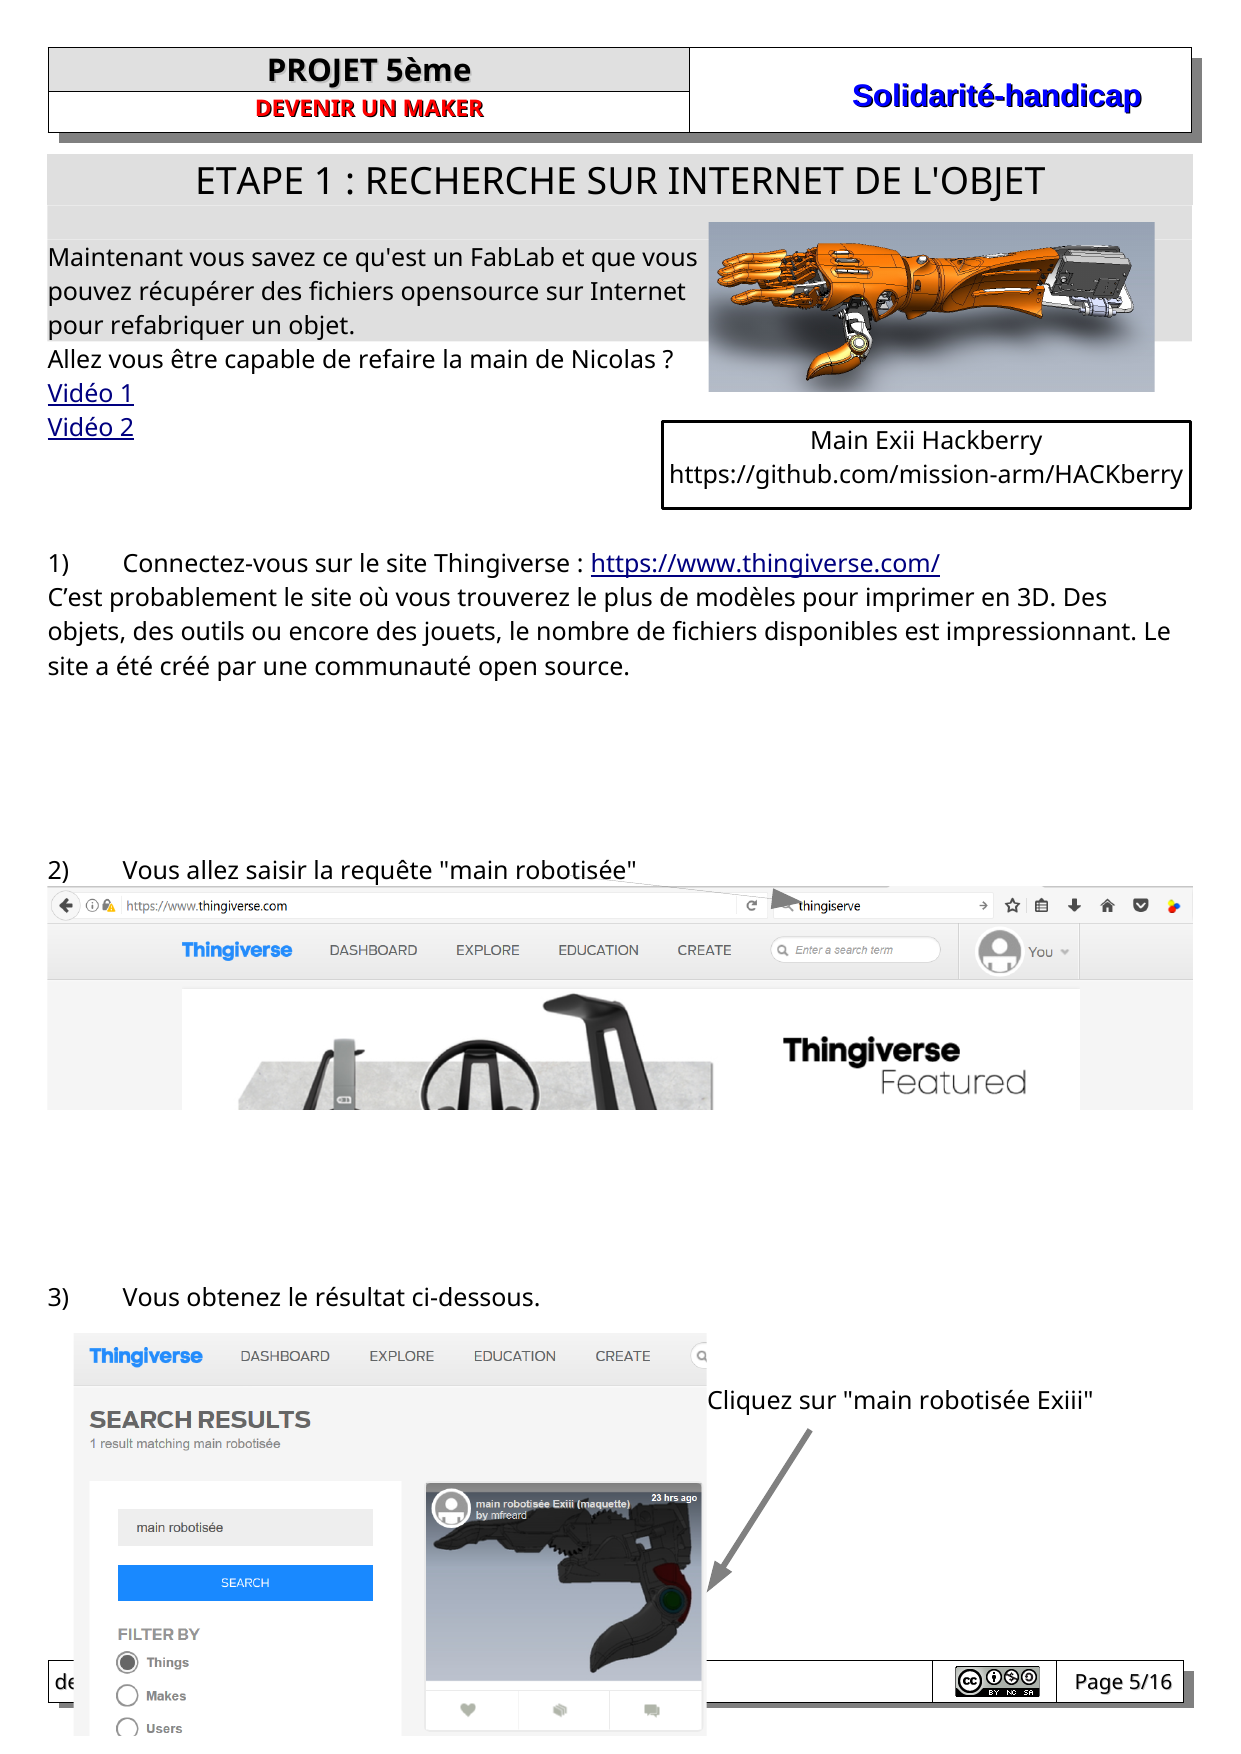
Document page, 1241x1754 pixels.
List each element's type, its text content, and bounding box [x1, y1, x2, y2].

picture [73, 1333, 707, 1736]
picture [47, 886, 1193, 1110]
subtitle [1155, 239, 1193, 342]
text Cliquez sur "main robotisée Exiii" [707, 1382, 1193, 1416]
text Vidéo 2 [47, 410, 1193, 444]
list C’est probablement le site où vous trouverez le plus de modèles pour imprimer en 3D. Des objets, des outils ou encore des jouets, le nombre de fichiers disponibles est impressionnant. Le site a été créé par une communauté open source. [47, 580, 1193, 682]
subtitle Maintenant vous savez ce qu'est un FabLab et que vous pouvez récupérer des fichiers opensource sur Internet pour refabriquer un objet. [47, 239, 708, 342]
text Vidéo 1 [47, 376, 1193, 410]
subtitle ETAPE 1 : RECHERCHE SUR INTERNET DE L'OBJET [47, 154, 1193, 205]
text Allez vous être capable de refaire la main de Nicolas ? [47, 342, 708, 376]
picture [955, 1666, 1040, 1697]
list Connectez-vous sur le site Thingiverse : https://www.thingiverse.com/ [47, 546, 1193, 580]
picture [708, 222, 1155, 392]
list Vous allez saisir la requête "main robotisée" [47, 852, 1193, 886]
text [47, 1382, 73, 1416]
list Vous obtenez le résultat ci-dessous. [47, 1280, 1193, 1314]
text [1155, 342, 1193, 376]
